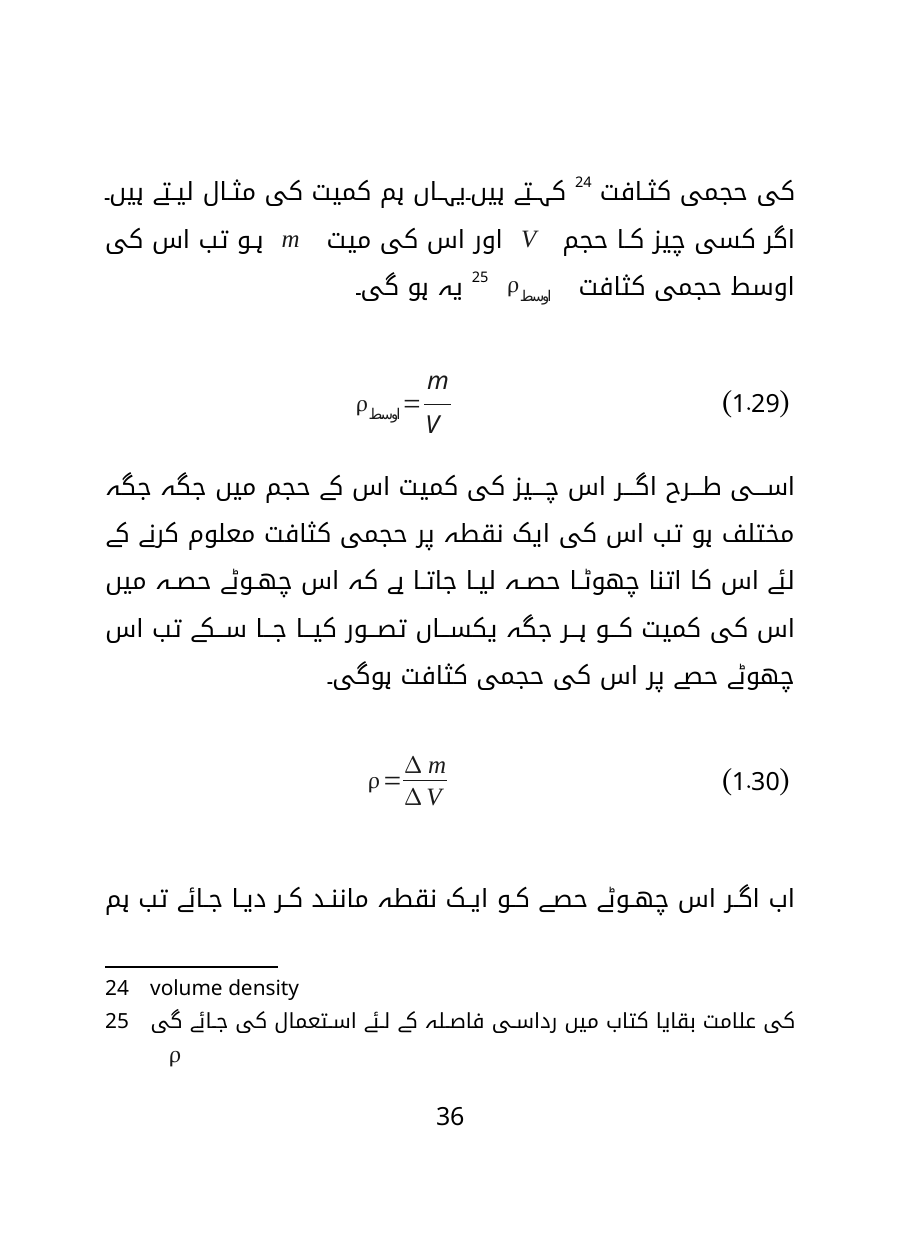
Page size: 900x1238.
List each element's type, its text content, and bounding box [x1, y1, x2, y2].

text اکائی حجم میں کسی چیز کی کل مقدار کو اس چیز کی حجمی کثافت کہتے ہیں۔یہاں ہم کمیت کی مثال لیتے ہیں۔ اگر کسی چیز کا حجم اور اس کی میت ہو تب اس کی اوسط حجمی کثافت یہ ہو گی۔ [105, 168, 795, 311]
table_header (1.30) [702, 746, 795, 829]
table_header [105, 357, 692, 463]
table_header [105, 746, 702, 829]
text اب اگر اس چھوٹے حصے کو ایک نقطہ مانند کر دیا جائے تب ہم [105, 876, 795, 923]
text اسی طرح اگر اس چیز کی کمیت اس کے حجم میں جگہ جگہ مختلف ہو تب اس کی ایک نقطہ پر حجمی کثافت معلوم کرنے کے لئے اس کا اتنا چھوٹا حصہ لیا جاتا ہے کہ اس چھوٹے حصہ میں اس کی کمیت کو ہر جگہ یکساں تصور کیا جا سکے تب اس چھوٹے حصے پر اس کی حجمی کثافت ہوگی۔ [105, 463, 795, 700]
text کی علامت بقایا کتاب میں رداسی فاصلہ کے لئے استعمال کی جائے گی [105, 1001, 795, 1068]
text volume density [105, 973, 795, 1001]
table_header (1.29) [693, 357, 795, 463]
